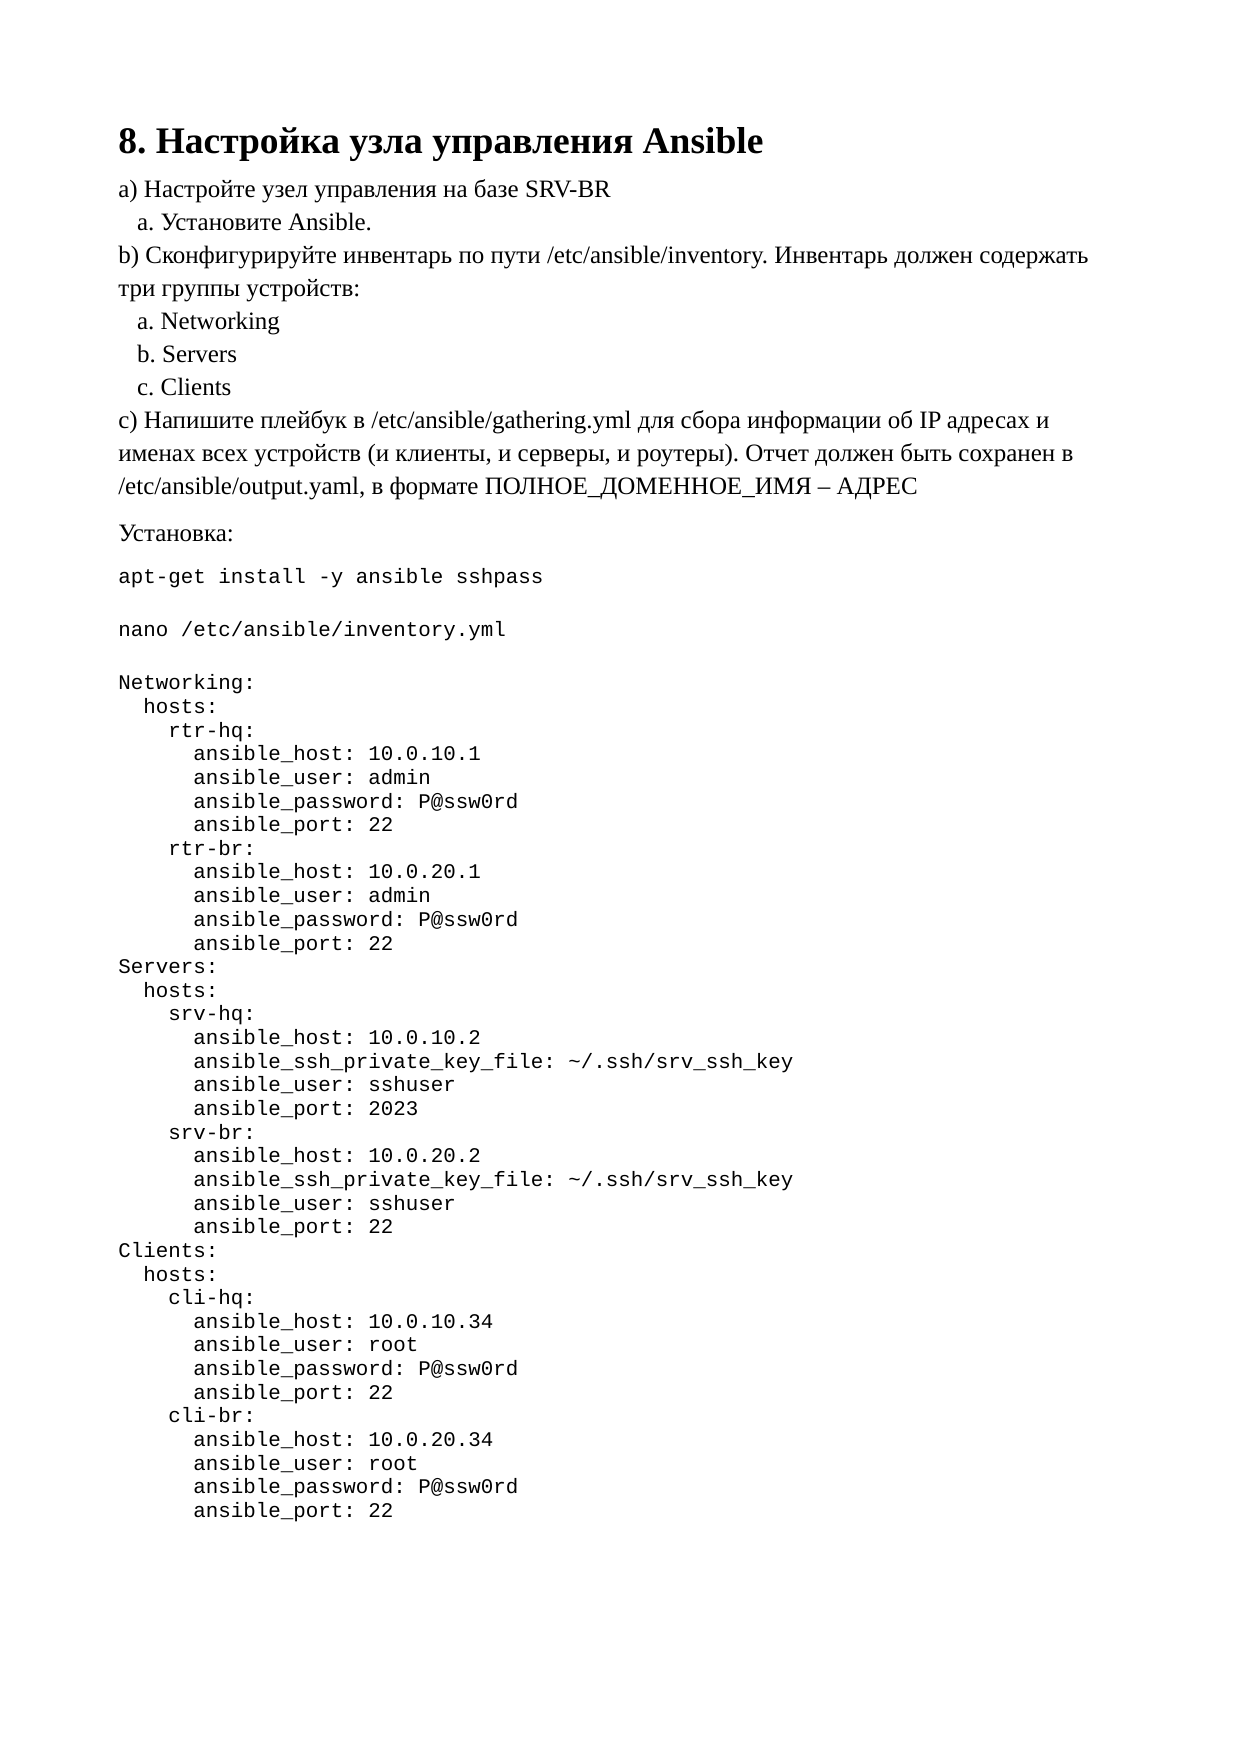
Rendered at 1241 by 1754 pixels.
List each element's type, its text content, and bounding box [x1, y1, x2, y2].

text ansible_port: 22 [118, 1500, 1122, 1524]
text ansible_password: P@ssw0rd [118, 909, 1122, 932]
text apt-get install -y ansible sshpass [118, 566, 1122, 590]
text Networking: [118, 672, 1122, 696]
text ansible_password: P@ssw0rd [118, 1476, 1122, 1500]
text srv-hq: [118, 1003, 1122, 1027]
text ansible_host: 10.0.20.1 [118, 862, 1122, 885]
text nano /etc/ansible/inventory.yml [118, 619, 1122, 643]
text cli-hq: [118, 1287, 1122, 1311]
text ansible_port: 2023 [118, 1098, 1122, 1122]
text hosts: [118, 1263, 1122, 1287]
text ansible_user: sshuser [118, 1074, 1122, 1098]
text ansible_port: 22 [118, 1216, 1122, 1240]
text ansible_host: 10.0.10.34 [118, 1311, 1122, 1334]
text ansible_port: 22 [118, 932, 1122, 956]
text hosts: [118, 696, 1122, 720]
text rtr-br: [118, 838, 1122, 862]
text ansible_host: 10.0.10.1 [118, 743, 1122, 767]
text ansible_port: 22 [118, 814, 1122, 838]
subtitle 8. Настройка узла управления Ansible [118, 118, 1122, 161]
text Установка: [118, 518, 1122, 547]
text ansible_ssh_private_key_file: ~/.ssh/srv_ssh_key [118, 1169, 1122, 1193]
text Servers: [118, 956, 1122, 980]
text ansible_user: root [118, 1453, 1122, 1476]
text ansible_password: P@ssw0rd [118, 1358, 1122, 1382]
text ansible_user: admin [118, 767, 1122, 791]
text ansible_port: 22 [118, 1382, 1122, 1405]
text rtr-hq: [118, 720, 1122, 743]
text ansible_host: 10.0.20.2 [118, 1145, 1122, 1169]
text ansible_host: 10.0.20.34 [118, 1429, 1122, 1453]
text ansible_user: admin [118, 885, 1122, 909]
text ansible_password: P@ssw0rd [118, 791, 1122, 814]
text ansible_user: root [118, 1334, 1122, 1358]
text hosts: [118, 980, 1122, 1003]
text Clients: [118, 1240, 1122, 1263]
text ansible_host: 10.0.10.2 [118, 1027, 1122, 1051]
text a) Настройте узел управления на базе SRV-BR a. Установите Ansible. b) Сконфигурируйте инвентарь по пути /etc/ansible/inventory. Инвентарь должен содержать три группы устройств: a. Networking b. Servers c. Clients c) Напишите плейбук в /etc/ansible/gathering.yml для сбора информации об IP адресах и именах всех устройств (и клиенты, и серверы, и роутеры). Отчет должен быть сохранен в /etc/ansible/output.yaml, в формате ПОЛНОЕ_ДОМЕННОЕ_ИМЯ – АДРЕС [118, 174, 1122, 500]
text srv-br: [118, 1122, 1122, 1145]
text ansible_user: sshuser [118, 1193, 1122, 1216]
text cli-br: [118, 1405, 1122, 1429]
text ansible_ssh_private_key_file: ~/.ssh/srv_ssh_key [118, 1051, 1122, 1074]
